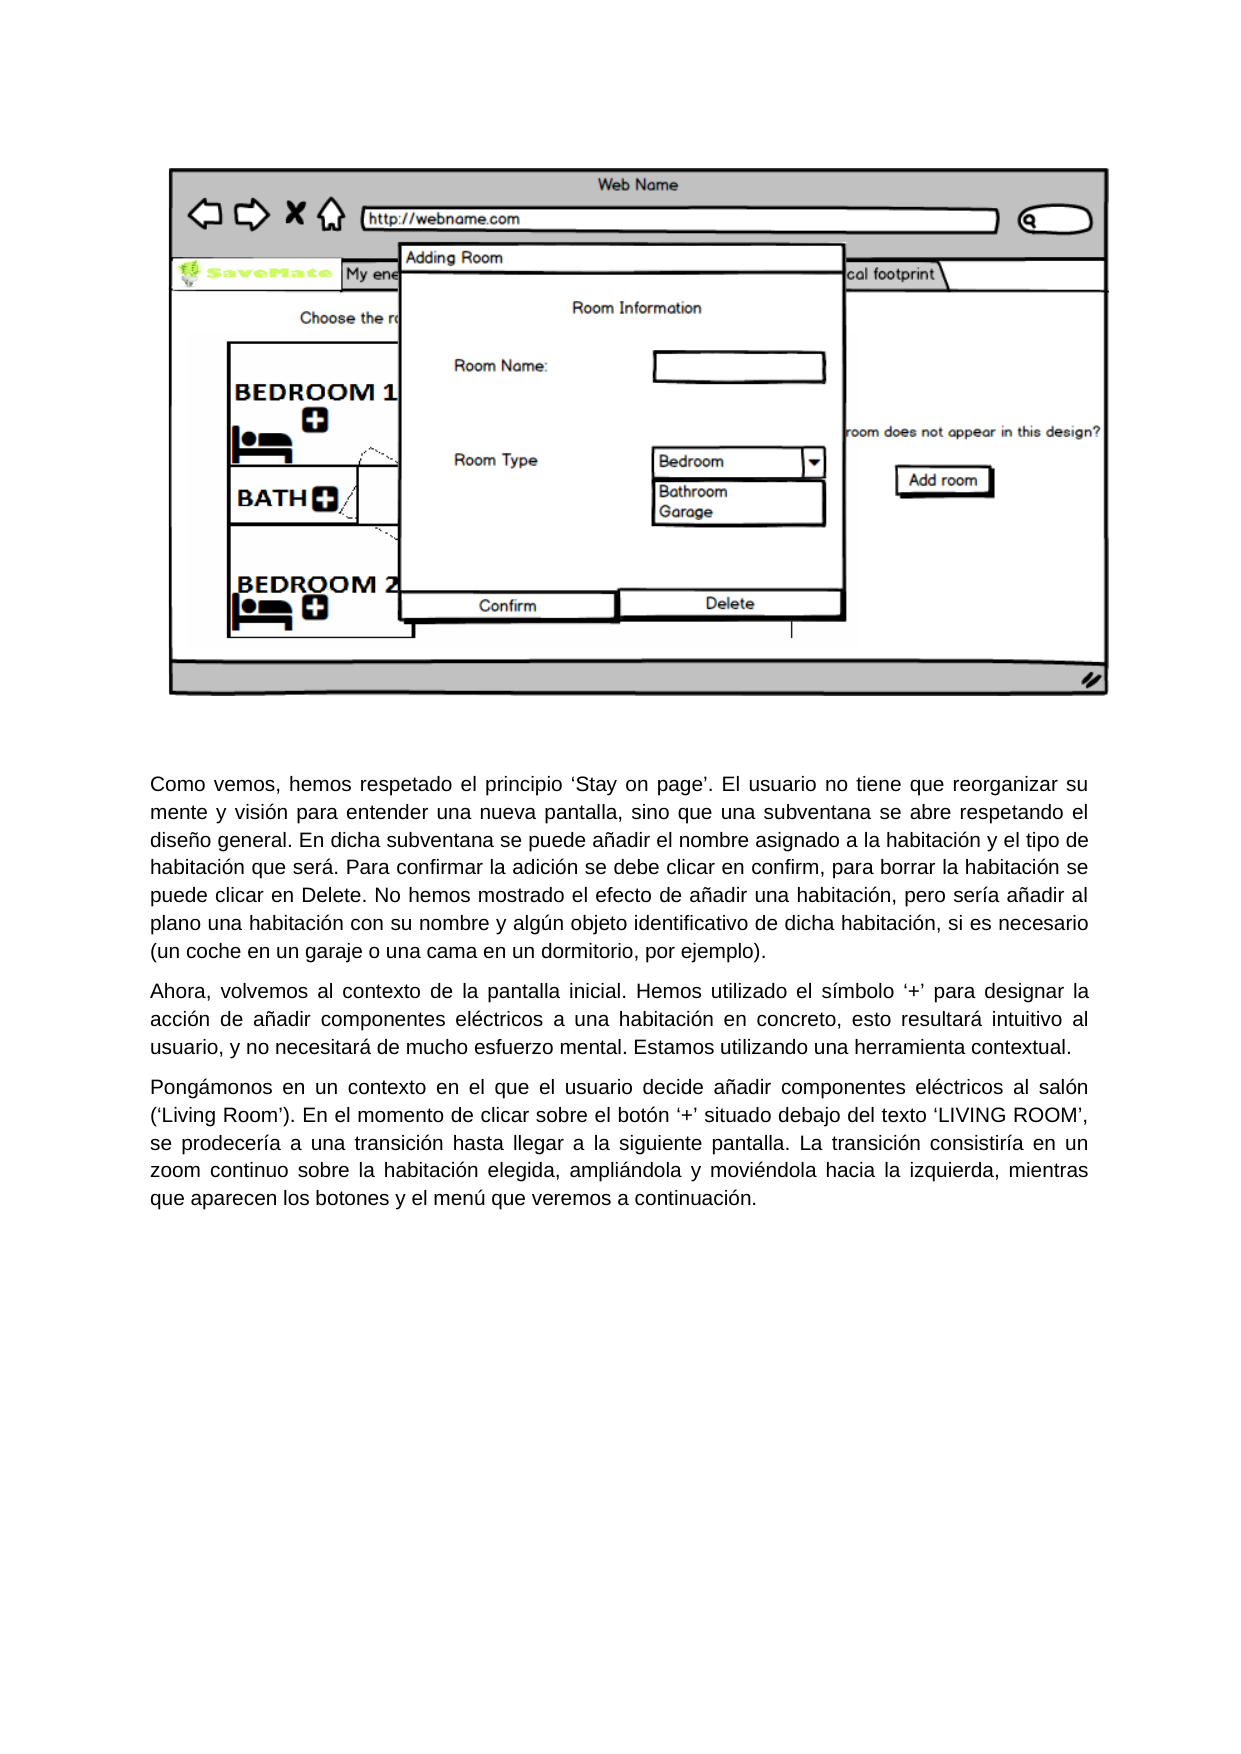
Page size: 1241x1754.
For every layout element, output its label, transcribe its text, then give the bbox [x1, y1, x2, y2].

text Como vemos, hemos respetado el principio ‘Stay on page’. El usuario no tiene que reorganizar su mente y visión para entender una nueva pantalla, sino que una subventana se abre respetando el diseño general. En dicha subventana se puede añadir el nombre asignado a la habitación y el tipo de habitación que será. Para confirmar la adición se debe clicar en confirm, para borrar la habitación se puede clicar en Delete. No hemos mostrado el efecto de añadir una habitación, pero sería añadir al plano una habitación con su nombre y algún objeto identificativo de dicha habitación, si es necesario (un coche en un garaje o una cama en un dormitorio, por ejemplo). [150, 772, 1091, 963]
text Pongámonos en un contexto en el que el usuario decide añadir componentes eléctricos al salón (‘Living Room’). En el momento de clicar sobre el botón ‘+’ situado debajo del texto ‘LIVING ROOM’, se prodecería a una transición hasta llegar a la siguiente pantalla. La transición consistiría en un zoom continuo sobre la habitación elegida, ampliándola y moviéndola hacia la izquierda, mientras que aparecen los botones y el menú que veremos a continuación. [150, 1076, 1091, 1210]
picture [168, 168, 1109, 696]
text Ahora, volvemos al contexto de la pantalla inicial. Hemos utilizado el símbolo ‘+’ para designar la acción de añadir componentes eléctricos a una habitación en concreto, esto resultará intuitivo al usuario, y no necesitará de mucho esfuerzo mental. Estamos utilizando una herramienta contextual. [150, 980, 1091, 1058]
